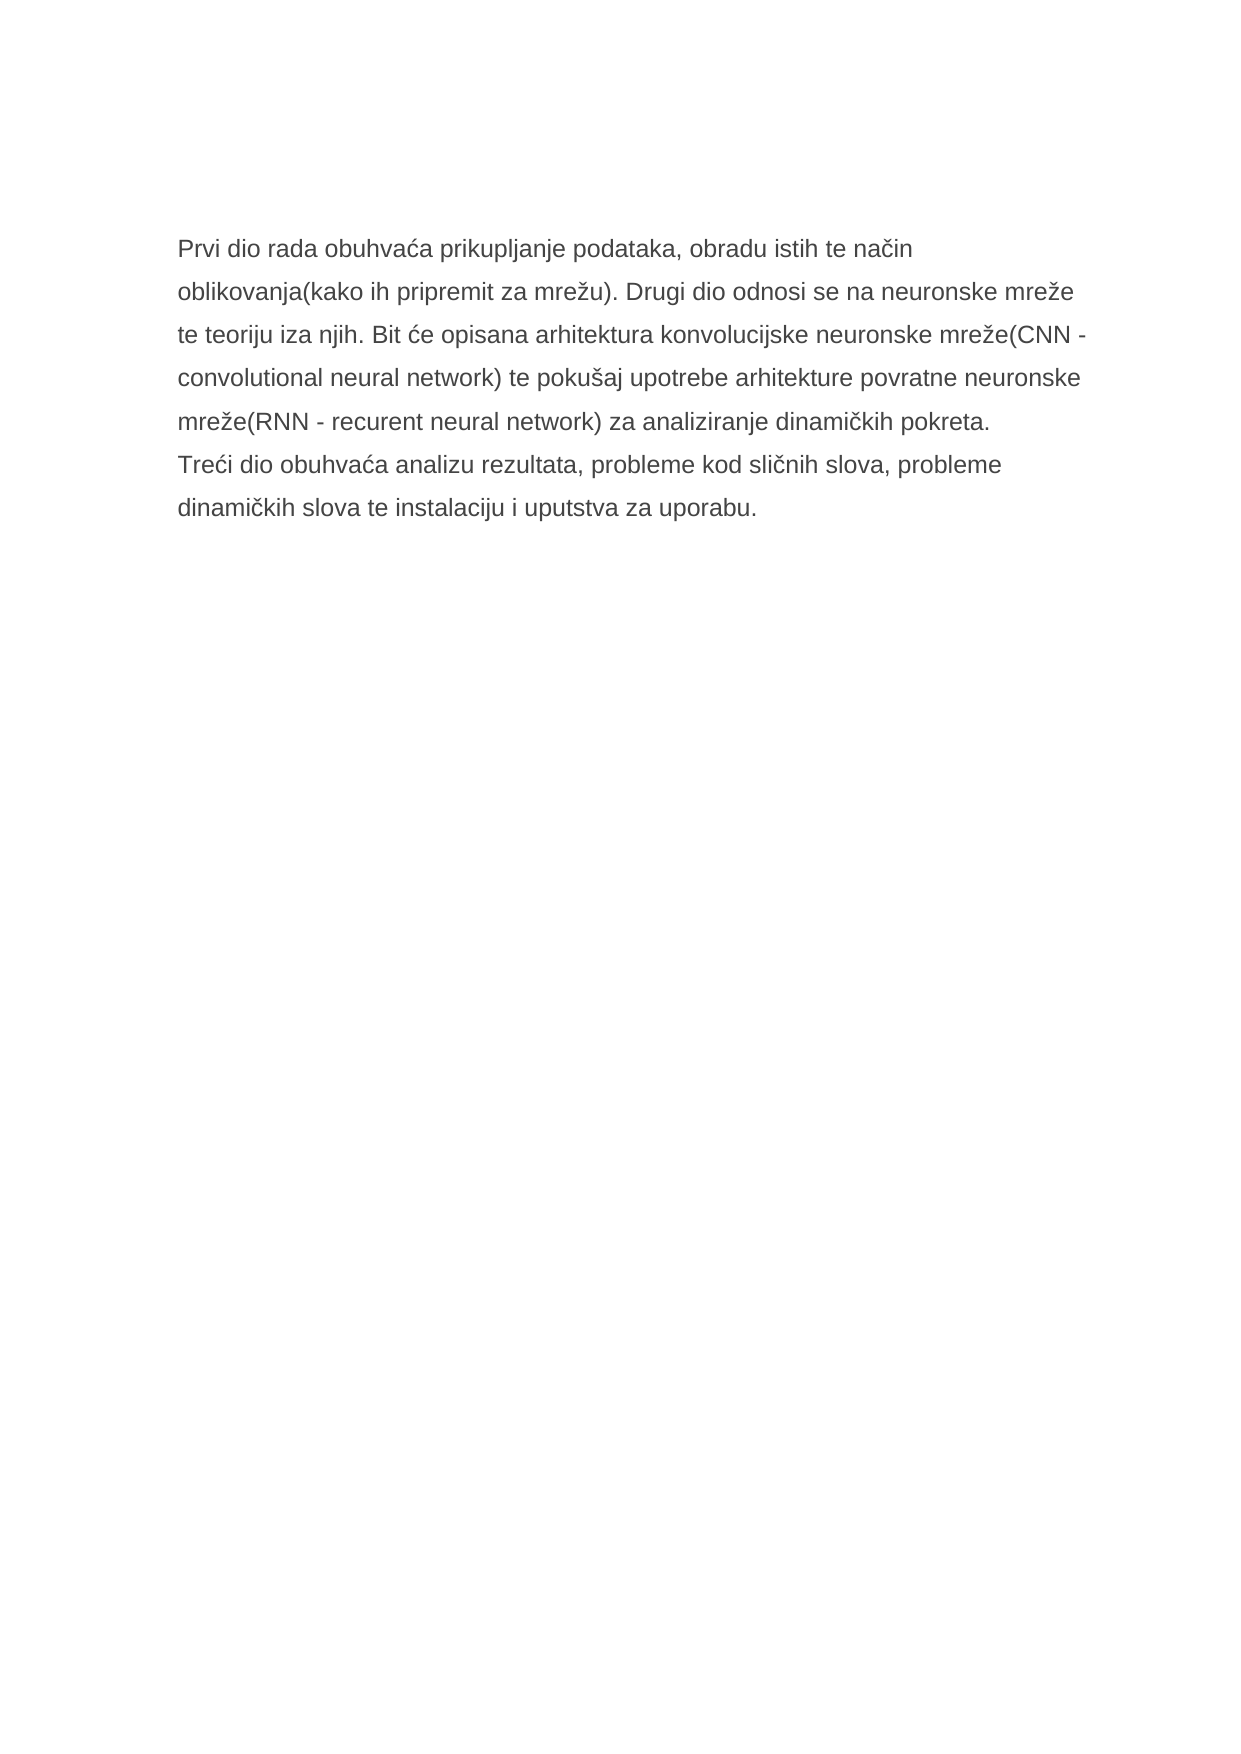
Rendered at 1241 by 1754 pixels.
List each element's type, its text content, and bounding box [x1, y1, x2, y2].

text Prvi dio rada obuhvaća prikupljanje podataka, obradu istih te način oblikovanja(kako ih pripremit za mrežu). Drugi dio odnosi se na neuronske mreže te teoriju iza njih. Bit će opisana arhitektura konvolucijske neuronske mreže(CNN - convolutional neural network) te pokušaj upotrebe arhitekture povratne neuronske mreže(RNN - recurent neural network) za analiziranje dinamičkih pokreta. [177, 234, 1092, 435]
text Treći dio obuhvaća analizu rezultata, probleme kod sličnih slova, probleme dinamičkih slova te instalaciju i uputstva za uporabu. [177, 449, 1092, 521]
